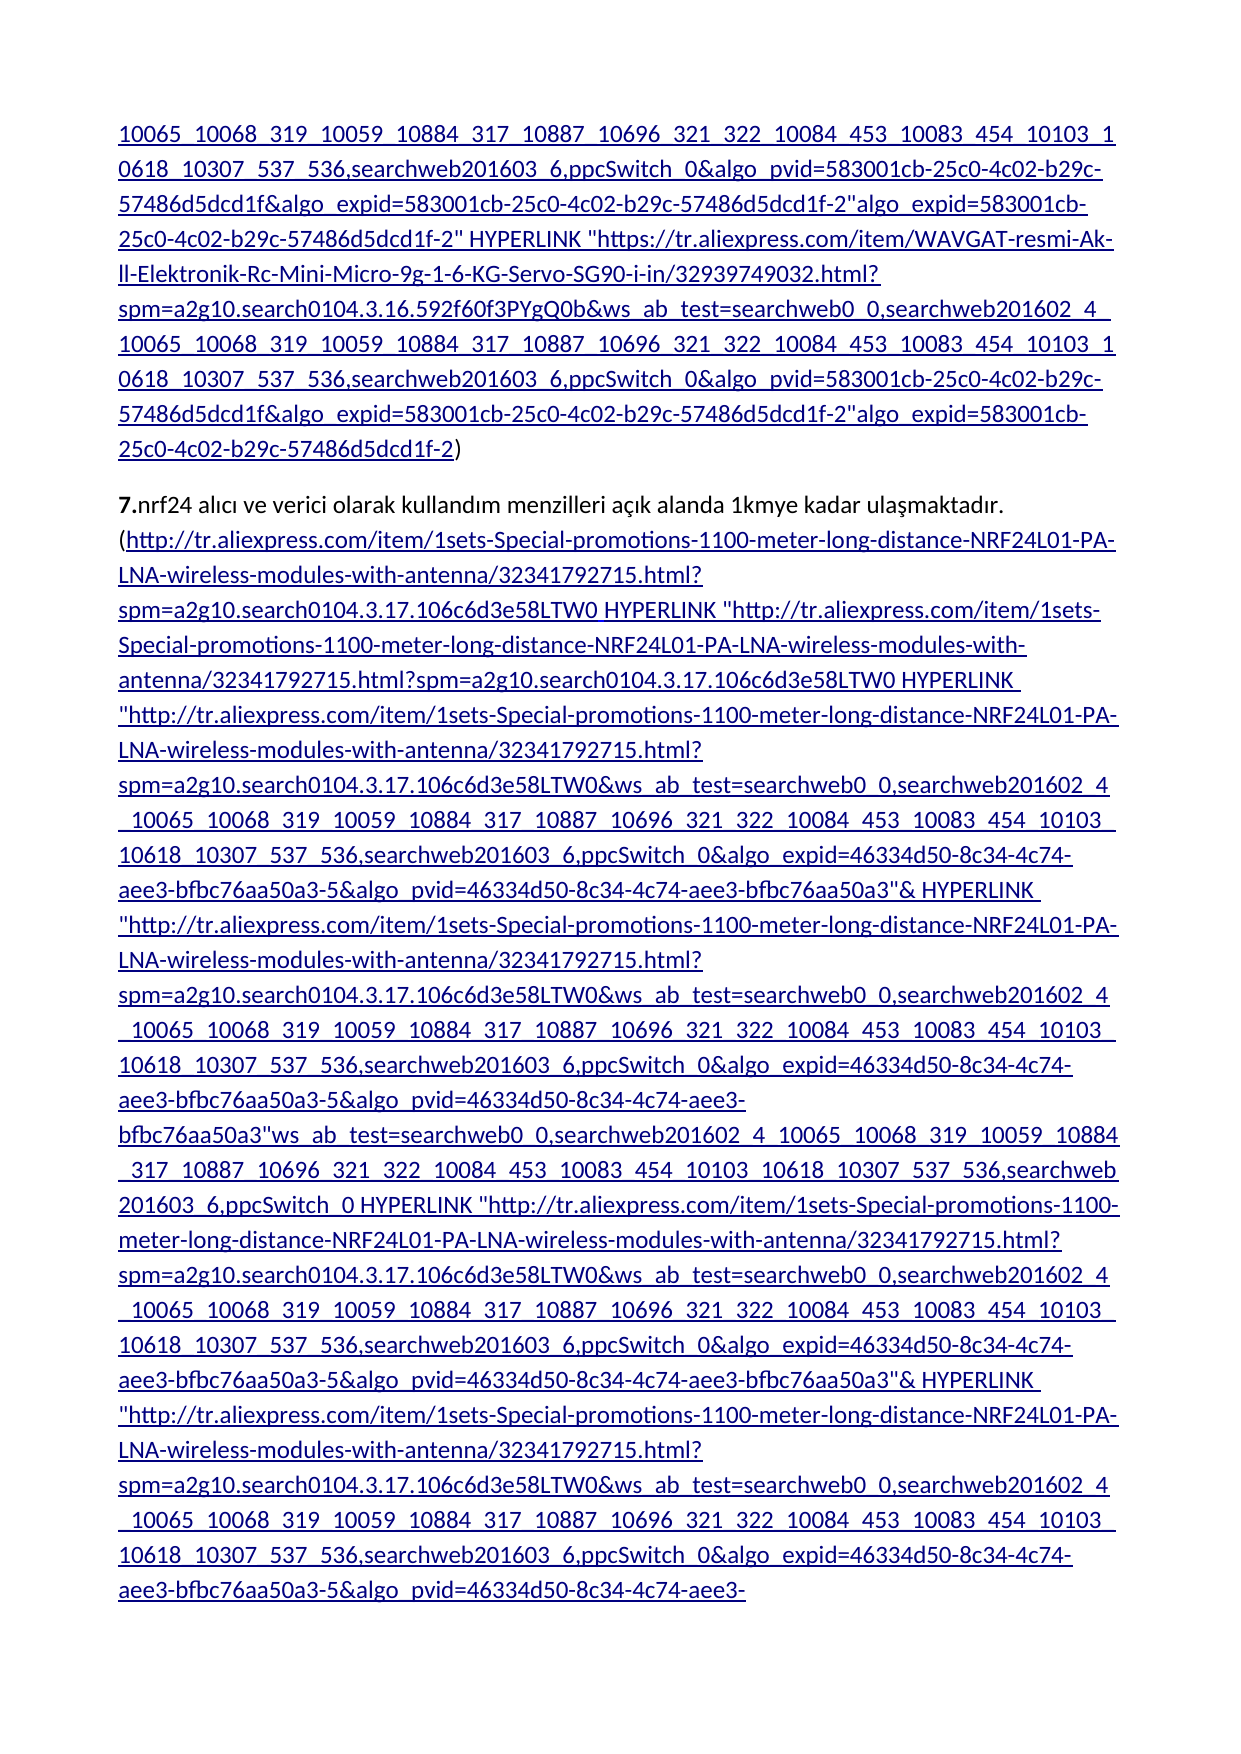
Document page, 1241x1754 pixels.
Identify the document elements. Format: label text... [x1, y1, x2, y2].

text 7.nrf24 alıcı ve verici olarak kullandım menzilleri açık alanda 1kmye kadar ulaşmaktadır. (http://tr.aliexpress.com/item/1sets-Special-promotions-1100-meter-long-distance-NRF24L01-PA-LNA-wireless-modules-with-antenna/32341792715.html?spm=a2g10.search0104.3.17.106c6d3e58LTW0 HYPERLINK "http://tr.aliexpress.com/item/1sets-Special-promotions-1100-meter-long-distance-NRF24L01-PA-LNA-wireless-modules-with-antenna/32341792715.html?spm=a2g10.search0104.3.17.106c6d3e58LTW0 HYPERLINK "http://tr.aliexpress.com/item/1sets-Special-promotions-1100-meter-long-distance-NRF24L01-PA-LNA-wireless-modules-with-antenna/32341792715.html?spm=a2g10.search0104.3.17.106c6d3e58LTW0&ws_ab_test=searchweb0_0,searchweb201602_4_10065_10068_319_10059_10884_317_10887_10696_321_322_10084_453_10083_454_10103_10618_10307_537_536,searchweb201603_6,ppcSwitch_0&algo_expid=46334d50-8c34-4c74-aee3-bfbc76aa50a3-5&algo_pvid=46334d50-8c34-4c74-aee3-bfbc76aa50a3"& HYPERLINK "http://tr.aliexpress.com/item/1sets-Special-promotions-1100-meter-long-distance-NRF24L01-PA-LNA-wireless-modules-with-antenna/32341792715.html?spm=a2g10.search0104.3.17.106c6d3e58LTW0&ws_ab_test=searchweb0_0,searchweb201602_4_10065_10068_319_10059_10884_317_10887_10696_321_322_10084_453_10083_454_10103_10618_10307_537_536,searchweb201603_6,ppcSwitch_0&algo_expid=46334d50-8c34-4c74-aee3-bfbc76aa50a3-5&algo_pvid=46334d50-8c34-4c74-aee3-bfbc76aa50a3"ws_ab_test=searchweb0_0,searchweb201602_4_10065_10068_319_10059_10884_317_10887_10696_321_322_10084_453_10083_454_10103_10618_10307_537_536,searchweb201603_6,ppcSwitch_0 HYPERLINK "http://tr.aliexpress.com/item/1sets-Special-promotions-1100-meter-long-distance-NRF24L01-PA-LNA-wireless-modules-with-antenna/32341792715.html?spm=a2g10.search0104.3.17.106c6d3e58LTW0&ws_ab_test=searchweb0_0,searchweb201602_4_10065_10068_319_10059_10884_317_10887_10696_321_322_10084_453_10083_454_10103_10618_10307_537_536,searchweb201603_6,ppcSwitch_0&algo_expid=46334d50-8c34-4c74-aee3-bfbc76aa50a3-5&algo_pvid=46334d50-8c34-4c74-aee3-bfbc76aa50a3"& HYPERLINK "http://tr.aliexpress.com/item/1sets-Special-promotions-1100-meter-long-distance-NRF24L01-PA-LNA-wireless-modules-with-antenna/32341792715.html?spm=a2g10.search0104.3.17.106c6d3e58LTW0&ws_ab_test=searchweb0_0,searchweb201602_4_10065_10068_319_10059_10884_317_10887_10696_321_322_10084_453_10083_454_10103_10618_10307_537_536,searchweb201603_6,ppcSwitch_0&algo_expid=46334d50-8c34-4c74-aee3-bfbc76aa50a3-5&algo_pvid=46334d50-8c34-4c74-aee3- [118, 489, 1122, 1604]
text 10065_10068_319_10059_10884_317_10887_10696_321_322_10084_453_10083_454_10103_10618_10307_537_536,searchweb201603_6,ppcSwitch_0&algo_pvid=583001cb-25c0-4c02-b29c-57486d5dcd1f&algo_expid=583001cb-25c0-4c02-b29c-57486d5dcd1f-2"algo_expid=583001cb-25c0-4c02-b29c-57486d5dcd1f-2" HYPERLINK "https://tr.aliexpress.com/item/WAVGAT-resmi-Ak-ll-Elektronik-Rc-Mini-Micro-9g-1-6-KG-Servo-SG90-i-in/32939749032.html?spm=a2g10.search0104.3.16.592f60f3PYgQ0b&ws_ab_test=searchweb0_0,searchweb201602_4_10065_10068_319_10059_10884_317_10887_10696_321_322_10084_453_10083_454_10103_10618_10307_537_536,searchweb201603_6,ppcSwitch_0&algo_pvid=583001cb-25c0-4c02-b29c-57486d5dcd1f&algo_expid=583001cb-25c0-4c02-b29c-57486d5dcd1f-2"algo_expid=583001cb-25c0-4c02-b29c-57486d5dcd1f-2) [118, 118, 1122, 464]
